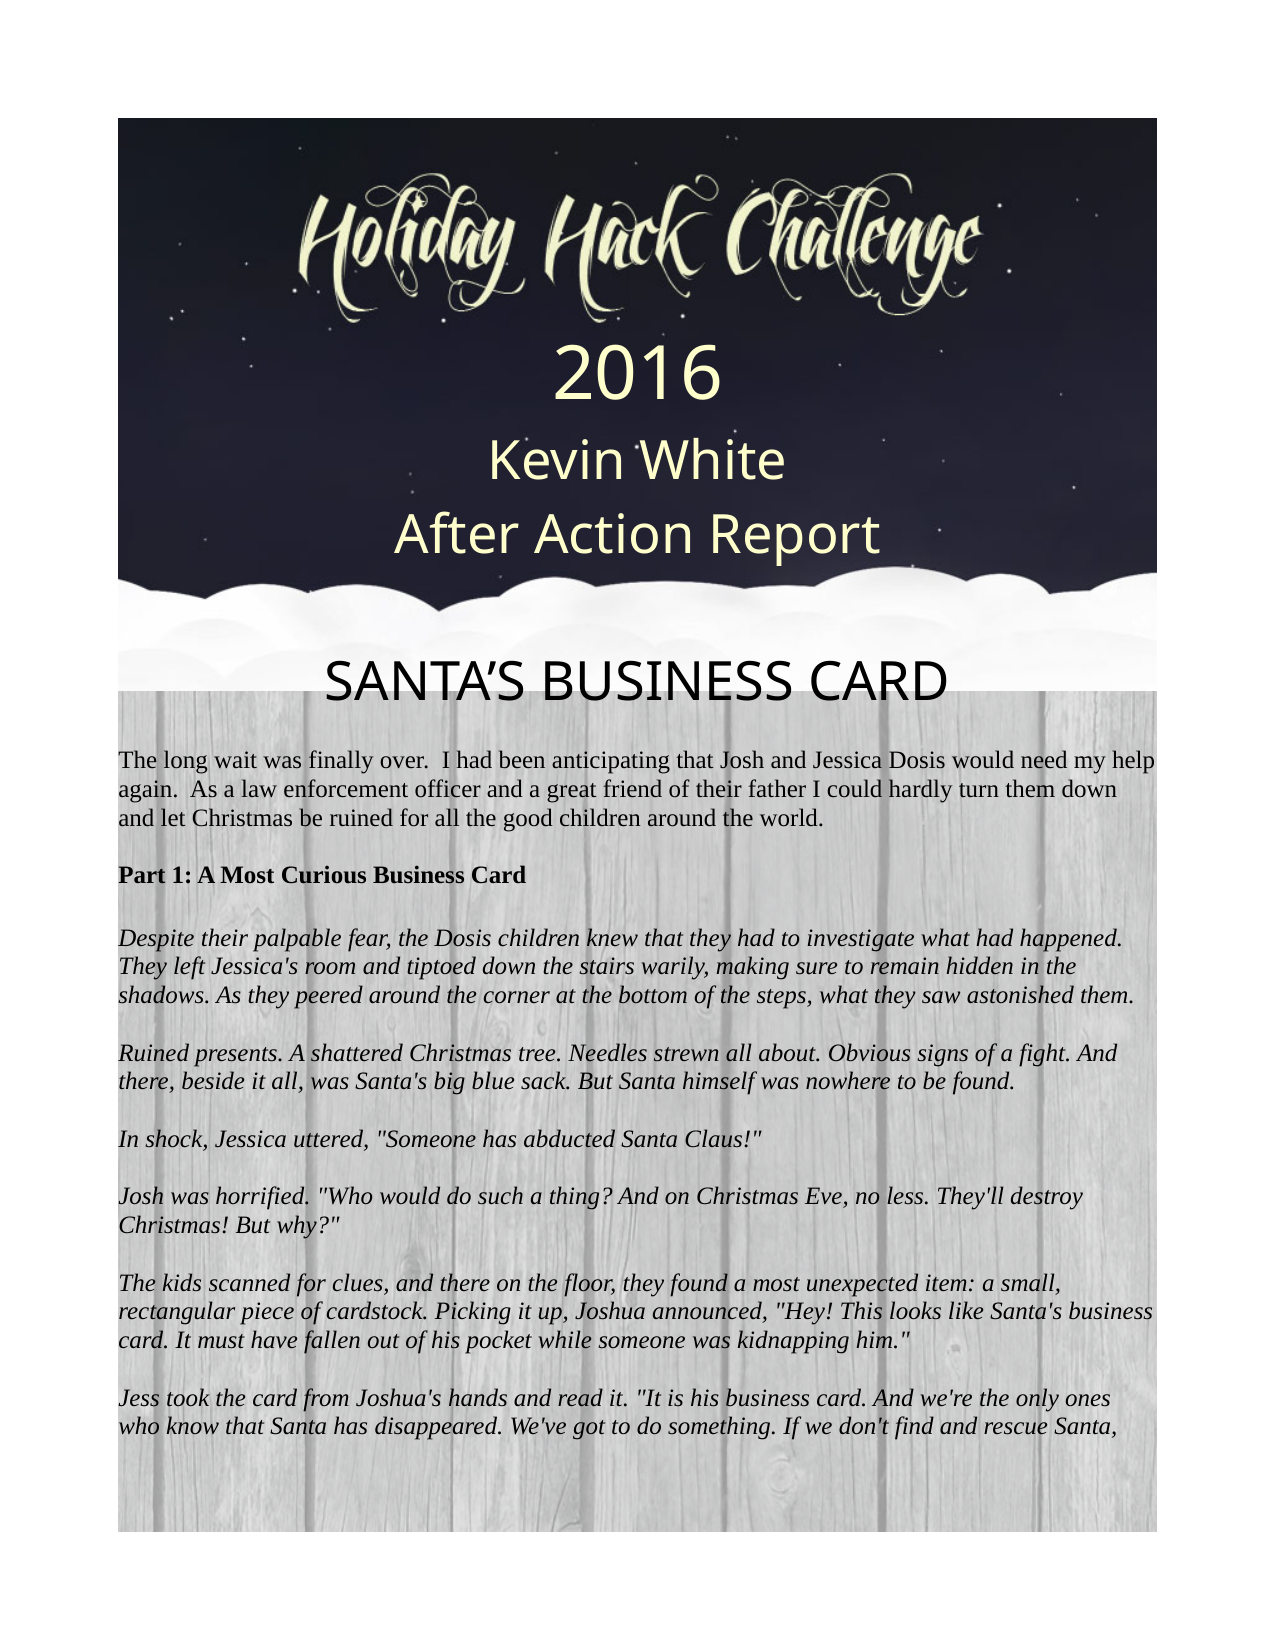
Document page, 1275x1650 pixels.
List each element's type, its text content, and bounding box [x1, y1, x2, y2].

picture [550, 666, 566, 678]
picture [672, 668, 687, 691]
text Part 1: A Most Curious Business Card [118, 860, 1157, 889]
picture [118, 1440, 1157, 1532]
text Ruined presents. A shattered Christmas tree. Needles strewn all about. Obvious signs of a fight. And there, beside it all, was Santa's big blue sack. But Santa himself was nowhere to be found. [118, 1038, 1157, 1095]
picture [118, 118, 1157, 691]
picture [118, 1354, 1157, 1383]
picture [550, 682, 567, 691]
picture [118, 832, 1157, 860]
picture [118, 889, 1157, 923]
text SANTA’S BUSINESS CARD [118, 691, 1157, 717]
picture [886, 666, 901, 680]
text Josh was horrified. "Who would do such a thing? And on Christmas Eve, no less. They'll destroy Christmas! But why?" [118, 1181, 1157, 1239]
picture [118, 1095, 1157, 1124]
picture [853, 667, 865, 684]
picture [365, 667, 377, 684]
text Despite their palpable fear, the Dosis children knew that they had to investigate what had happened. They left Jessica's room and tiptoed down the stairs warily, making sure to remain hidden in the shadows. As they peered around the corner at the bottom of the steps, what they saw astonished them. [118, 923, 1157, 1009]
picture [920, 666, 941, 691]
text Jess took the card from Joshua's hands and read it. "It is his business card. And we're the only ones who know that Santa has disappeared. We've got to do something. If we don't find and rescue Santa, [118, 1383, 1157, 1440]
picture [118, 717, 1157, 745]
picture [886, 684, 898, 691]
text The kids scanned for clues, and there on the floor, they found a most unexpected item: a small, rectangular piece of cardstock. Picking it up, Joshua announced, "Hey! This looks like Santa's business card. It must have fallen out of his pocket while someone was kidnapping him." [118, 1268, 1157, 1354]
text In shock, Jessica uttered, "Someone has abducted Santa Claus!" [118, 1124, 1157, 1153]
picture [398, 668, 413, 691]
picture [118, 1239, 1157, 1268]
text The long wait was finally over. I had been anticipating that Josh and Jessica Dosis would need my help again. As a law enforcement officer and a great friend of their father I could hardly turn them down and let Christmas be ruined for all the good children around the world. [118, 745, 1157, 832]
picture [118, 1153, 1157, 1181]
picture [467, 667, 479, 684]
picture [118, 1009, 1157, 1038]
